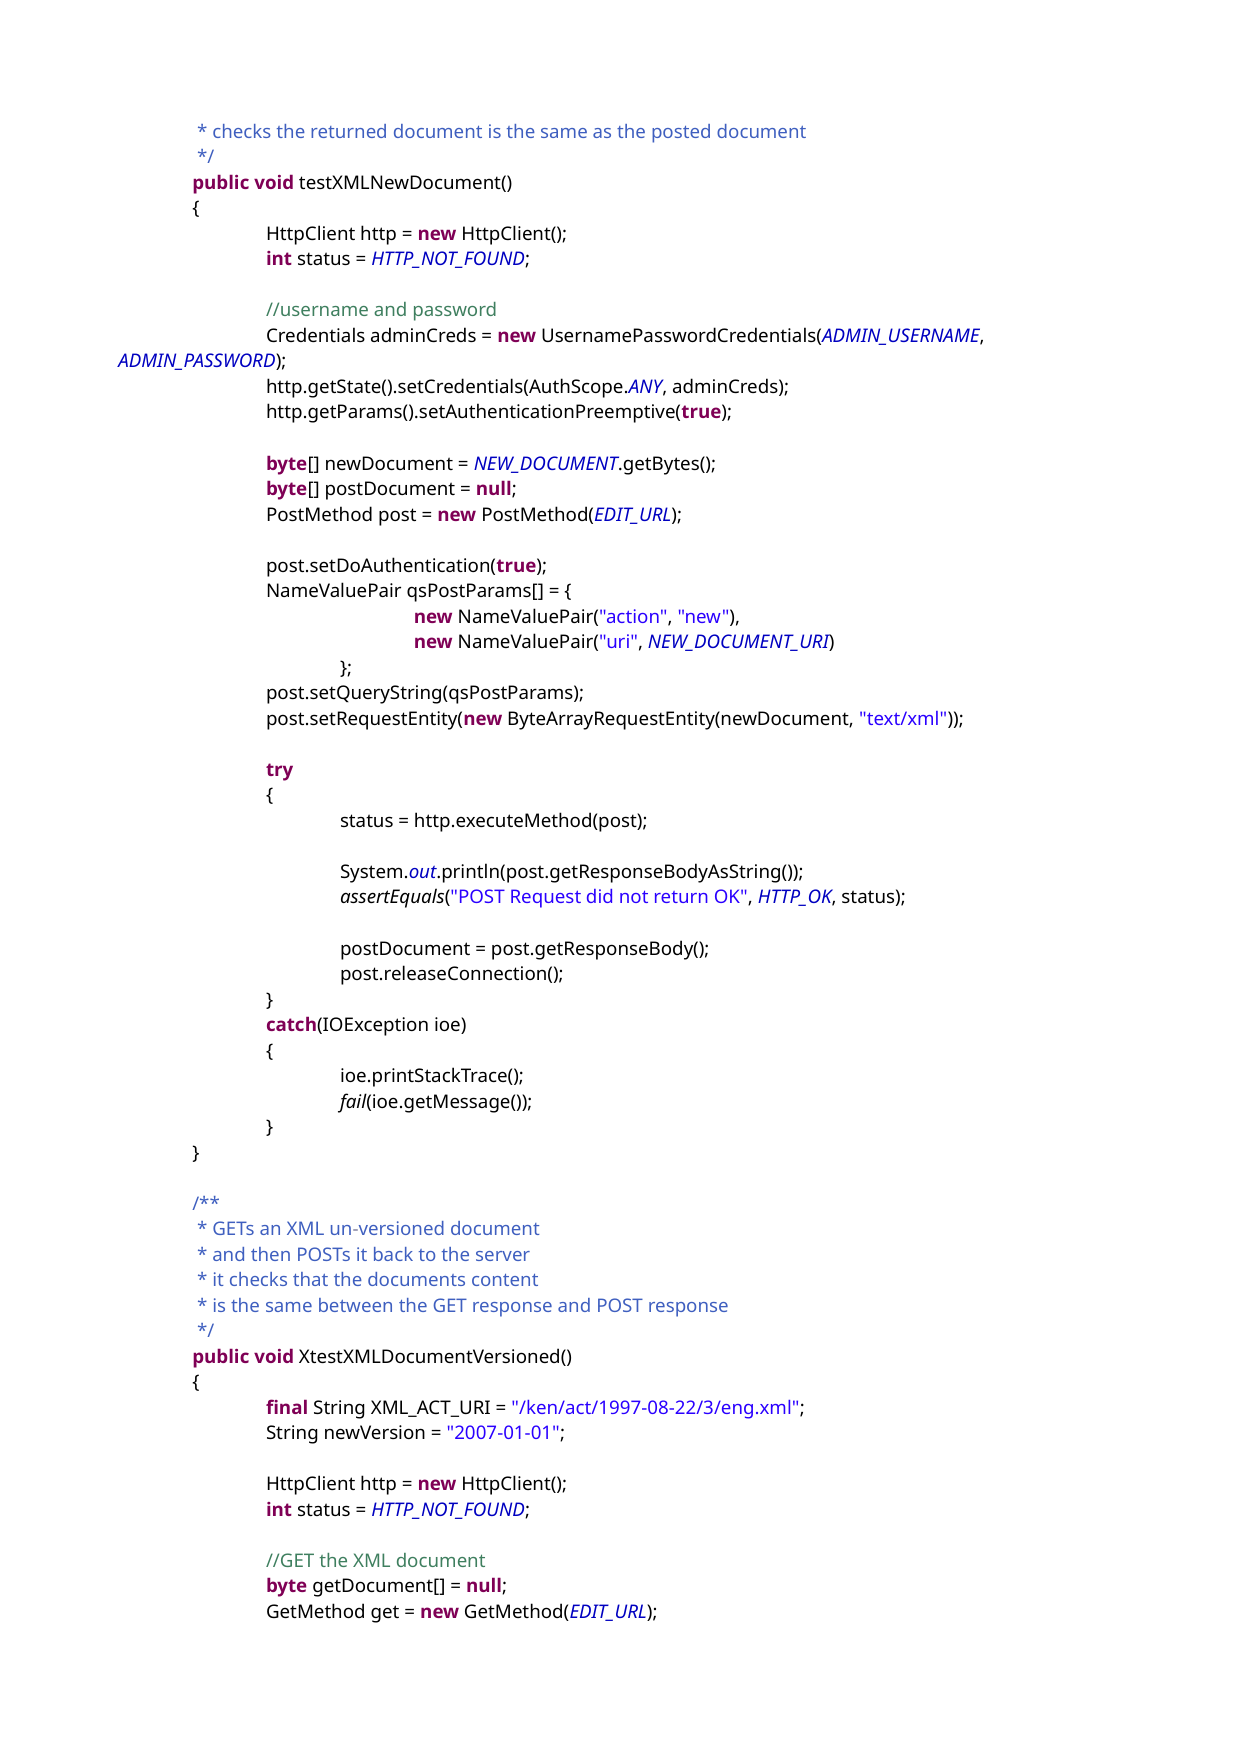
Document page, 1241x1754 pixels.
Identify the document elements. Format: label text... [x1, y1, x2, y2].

text fail(ioe.getMessage()); [118, 1088, 1122, 1113]
text ioe.printStackTrace(); [118, 1062, 1122, 1088]
text new NameValuePair("uri", NEW_DOCUMENT_URI) [118, 628, 1122, 654]
text status = http.executeMethod(post); [118, 807, 1122, 833]
text System.out.println(post.getResponseBodyAsString()); [118, 858, 1122, 884]
text http.getParams().setAuthenticationPreemptive(true); [118, 399, 1122, 424]
text byte getDocument[] = null; [118, 1573, 1122, 1598]
text * checks the returned document is the same as the posted document [118, 118, 1122, 144]
text int status = HTTP_NOT_FOUND; [118, 246, 1122, 271]
text try [118, 756, 1122, 782]
text HttpClient http = new HttpClient(); [118, 1471, 1122, 1496]
text public void testXMLNewDocument() [118, 169, 1122, 195]
text post.setDoAuthentication(true); [118, 552, 1122, 577]
text http.getState().setCredentials(AuthScope.ANY, adminCreds); [118, 373, 1122, 399]
text } [118, 986, 1122, 1011]
text */ [118, 1318, 1122, 1343]
text PostMethod post = new PostMethod(EDIT_URL); [118, 501, 1122, 526]
text { [118, 1037, 1122, 1062]
text GetMethod get = new GetMethod(EDIT_URL); [118, 1598, 1122, 1624]
text NameValuePair qsPostParams[] = { [118, 577, 1122, 603]
text * it checks that the documents content [118, 1267, 1122, 1292]
text */ [118, 144, 1122, 169]
text } [118, 1139, 1122, 1164]
text post.releaseConnection(); [118, 960, 1122, 986]
text } [118, 1113, 1122, 1139]
text String newVersion = "2007-01-01"; [118, 1420, 1122, 1445]
text byte[] postDocument = null; [118, 475, 1122, 501]
text * and then POSTs it back to the server [118, 1241, 1122, 1267]
text new NameValuePair("action", "new"), [118, 603, 1122, 628]
text byte[] newDocument = NEW_DOCUMENT.getBytes(); [118, 450, 1122, 475]
text Credentials adminCreds = new UsernamePasswordCredentials(ADMIN_USERNAME, ADMIN_PASSWORD); [118, 322, 1122, 373]
text assertEquals("POST Request did not return OK", HTTP_OK, status); [118, 884, 1122, 909]
text postDocument = post.getResponseBody(); [118, 935, 1122, 960]
text HttpClient http = new HttpClient(); [118, 220, 1122, 246]
text /** [118, 1190, 1122, 1216]
text //GET the XML document [118, 1547, 1122, 1573]
text int status = HTTP_NOT_FOUND; [118, 1496, 1122, 1522]
text //username and password [118, 297, 1122, 322]
text post.setQueryString(qsPostParams); [118, 679, 1122, 705]
text post.setRequestEntity(new ByteArrayRequestEntity(newDocument, "text/xml")); [118, 705, 1122, 731]
text * is the same between the GET response and POST response [118, 1292, 1122, 1318]
text { [118, 1369, 1122, 1394]
text public void XtestXMLDocumentVersioned() [118, 1343, 1122, 1369]
text }; [118, 654, 1122, 679]
text * GETs an XML un-versioned document [118, 1216, 1122, 1241]
text final String XML_ACT_URI = "/ken/act/1997-08-22/3/eng.xml"; [118, 1394, 1122, 1420]
text { [118, 782, 1122, 807]
text catch(IOException ioe) [118, 1011, 1122, 1037]
text { [118, 195, 1122, 220]
